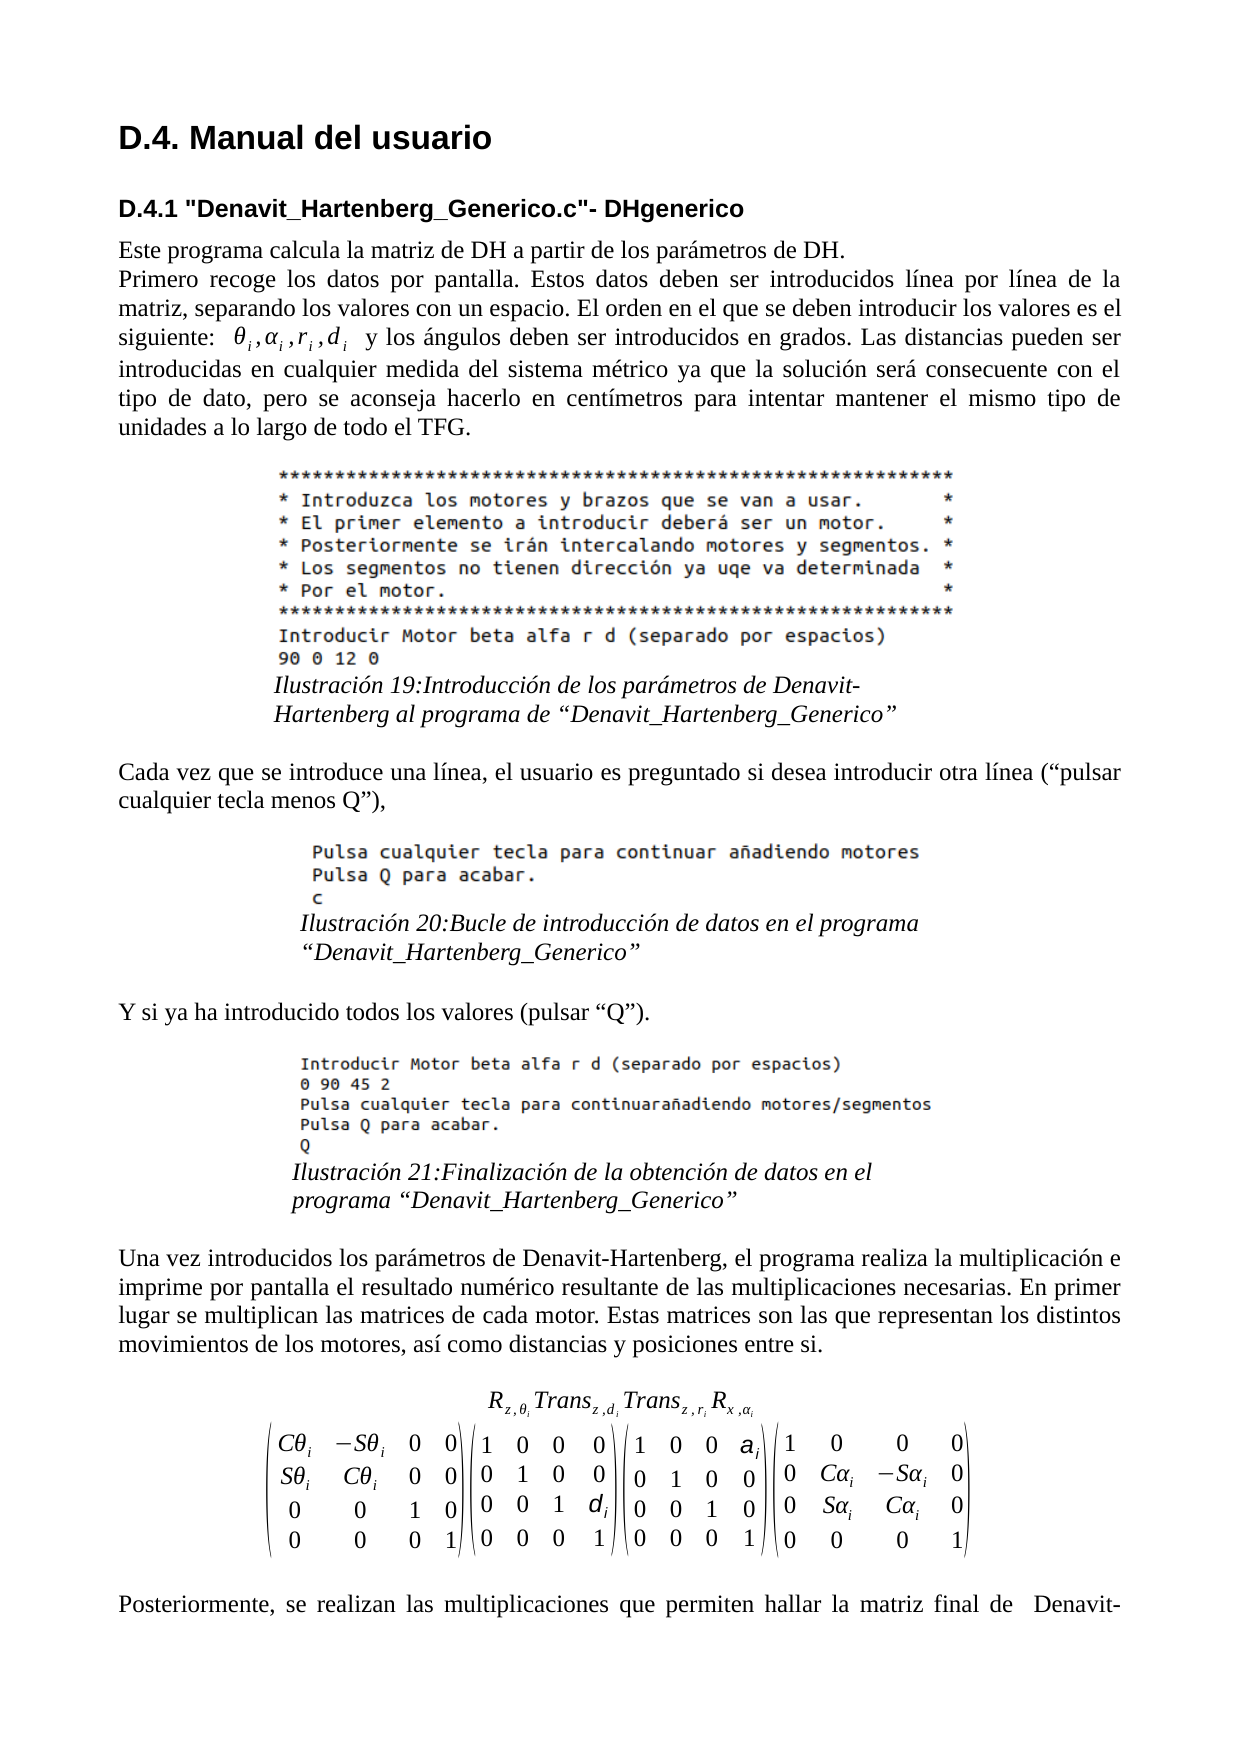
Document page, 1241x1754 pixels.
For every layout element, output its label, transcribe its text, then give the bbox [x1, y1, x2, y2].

picture [277, 469, 963, 671]
text Cada vez que se introduce una línea, el usuario es preguntado si desea introducir otra línea (“pulsar cualquier tecla menos Q”), [118, 757, 1122, 814]
text Ilustración 21:Finalización de la obtención de datos en el programa “Denavit_Hartenberg_Generico” [292, 1067, 948, 1214]
text Una vez introducidos los parámetros de Denavit-Hartenberg, el programa realiza la multiplicación e imprime por pantalla el resultado numérico resultante de las multiplicaciones necesarias. En primer lugar se multiplican las matrices de cada motor. Estas matrices son las que representan los distintos movimientos de los motores, así como distancias y posiciones entre si. [118, 1243, 1122, 1358]
subtitle D.4. Manual del usuario [118, 118, 1122, 157]
text Ilustración 19:Introducción de los parámetros de Denavit-Hartenberg al programa de “Denavit_Hartenberg_Generico” [274, 482, 967, 728]
picture [311, 843, 929, 908]
picture [300, 1054, 941, 1157]
text Posteriormente, se realizan las multiplicaciones que permiten hallar la matriz final de Denavit-Hartenberg. Para más información sobre estas multiplicaciones, revisar la memoria de este TFG. [118, 1589, 1122, 1617]
text Y si ya ha introducido todos los valores (pulsar “Q”). [118, 997, 1122, 1026]
text Este programa calcula la matriz de DH a partir de los parámetros de DH. [118, 236, 1122, 264]
subtitle D.4.1 "Denavit_Hartenberg_Generico.c"- DHgenerico [118, 194, 1122, 223]
text Primero recoge los datos por pantalla. Estos datos deben ser introducidos línea por línea de la matriz, separando los valores con un espacio. El orden en el que se deben introducir los valores es el siguiente:y los ángulos deben ser introducidos en grados. Las distancias pueden ser introducidas en cualquier medida del sistema métrico ya que la solución será consecuente con el tipo de dato, pero se aconseja hacerlo en centímetros para intentar mantener el mismo tipo de unidades a lo largo de todo el TFG. [118, 264, 1122, 441]
text Ilustración 20:Bucle de introducción de datos en el programa “Denavit_Hartenberg_Generico” [300, 856, 940, 966]
